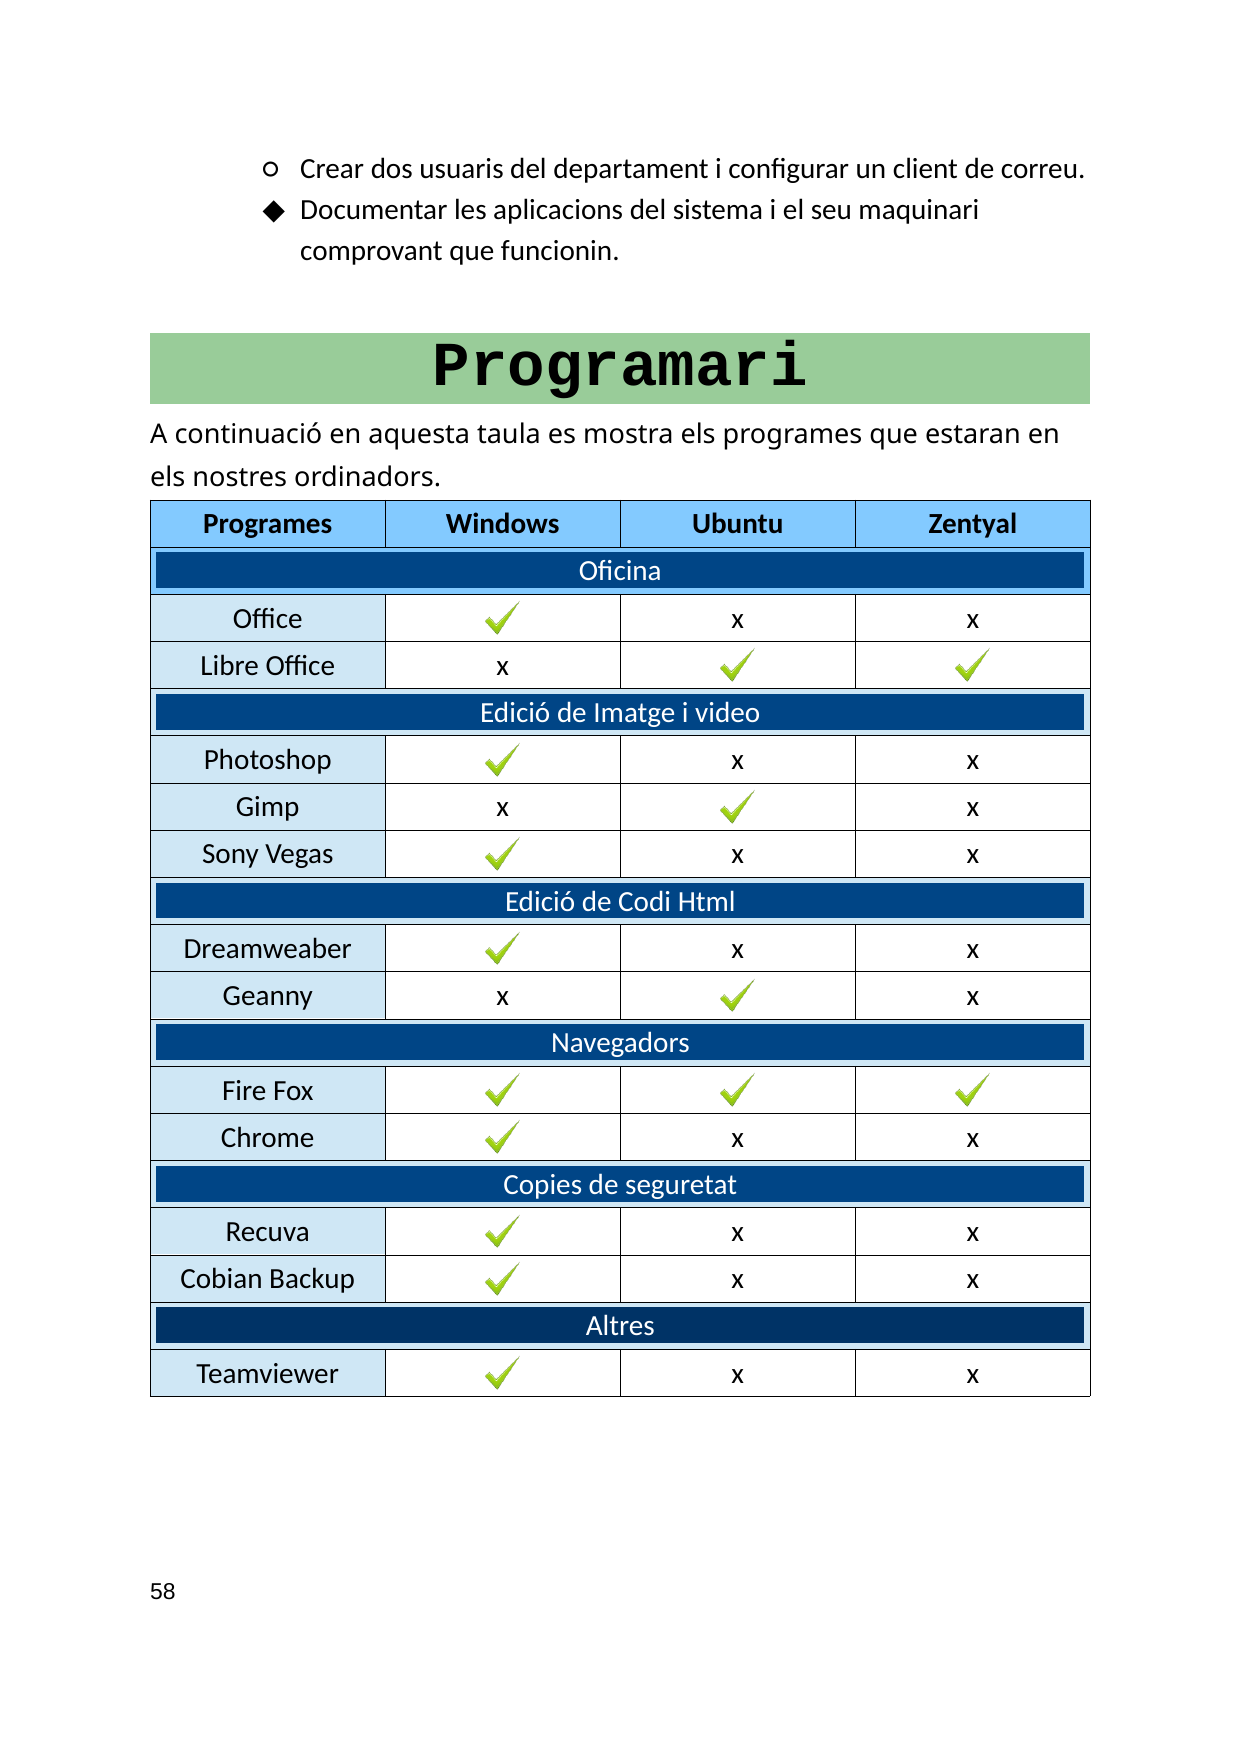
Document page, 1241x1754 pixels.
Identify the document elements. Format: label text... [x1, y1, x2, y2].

table_header Programes [151, 501, 385, 547]
table_cell x [621, 1350, 855, 1396]
table_cell x [386, 784, 620, 830]
table_cell x [621, 1114, 855, 1160]
table_cell x [621, 831, 855, 877]
table_cell x [856, 595, 1090, 641]
table_cell x [621, 1256, 855, 1302]
picture [484, 1118, 521, 1155]
table_cell x [386, 972, 620, 1018]
table_cell [621, 1108, 855, 1113]
picture [954, 646, 991, 683]
table_cell [386, 1108, 620, 1113]
table_cell Edició de Imatge i video [151, 689, 1090, 735]
table_cell x [856, 925, 1090, 971]
table_cell [386, 595, 620, 641]
table_cell Geanny [151, 972, 385, 1018]
picture [484, 930, 521, 966]
picture [484, 741, 521, 778]
table_cell [621, 642, 855, 688]
table_cell x [386, 642, 620, 688]
table_cell Libre Office [151, 642, 385, 688]
table_cell Cobian Backup [151, 1256, 385, 1302]
table_cell Navegadors [151, 1020, 1090, 1066]
table_cell Edició de Codi Html [151, 878, 1090, 924]
table_cell x [621, 595, 855, 641]
table_cell x [856, 1208, 1090, 1254]
table_cell [386, 925, 620, 971]
table_cell [621, 784, 855, 788]
table_cell x [856, 831, 1090, 877]
table_cell [386, 1114, 620, 1160]
table_cell [621, 972, 855, 1018]
table_cell x [621, 736, 855, 783]
picture [719, 1071, 756, 1108]
table_cell x [856, 972, 1090, 1018]
table_cell Photoshop [151, 736, 385, 783]
picture [484, 1354, 521, 1391]
table_cell Fire Fox [151, 1067, 385, 1113]
table_cell Recuva [151, 1208, 385, 1254]
table_cell Altres [151, 1303, 1090, 1349]
table_cell Copies de seguretat [151, 1161, 1090, 1207]
table_cell [386, 736, 620, 783]
table_cell x [621, 1208, 855, 1254]
table_cell x [856, 1350, 1090, 1396]
table_cell [386, 1350, 620, 1396]
picture [954, 1071, 991, 1108]
table_cell Gimp [151, 784, 385, 830]
table_cell x [856, 1114, 1090, 1160]
table_cell x [856, 1256, 1090, 1302]
text A continuació en aquesta taula es mostra els programes que estaran en els nostres ordinadors. [150, 415, 1090, 494]
table_cell Teamviewer [151, 1350, 385, 1396]
picture [484, 1071, 521, 1108]
table_cell x [856, 736, 1090, 783]
table_cell [856, 1067, 1090, 1107]
table_header Ubuntu [621, 501, 855, 547]
picture [719, 977, 756, 1013]
picture [719, 788, 756, 825]
list Crear dos usuaris del departament i configurar un client de correu. [262, 150, 1090, 186]
table_cell [621, 789, 855, 830]
table_cell Chrome [151, 1114, 385, 1160]
table_cell Office [151, 595, 385, 641]
picture [484, 599, 521, 636]
table_cell [386, 1067, 620, 1107]
picture [484, 835, 521, 872]
text Programari [150, 333, 1090, 404]
table_cell Sony Vegas [151, 831, 385, 877]
picture [484, 1260, 521, 1297]
table_cell [621, 1067, 855, 1107]
picture [719, 646, 756, 683]
picture [484, 1213, 521, 1249]
table_cell [386, 1256, 620, 1302]
table_cell x [856, 784, 1090, 830]
table_cell [856, 642, 1090, 688]
table_cell Oficina [151, 548, 1090, 594]
table_cell x [621, 925, 855, 971]
table_cell [386, 1208, 620, 1254]
table_header Windows [386, 501, 620, 547]
table_header Zentyal [856, 501, 1090, 547]
table_cell [386, 831, 620, 877]
table_cell Dreamweaber [151, 925, 385, 971]
list Documentar les aplicacions del sistema i el seu maquinari comprovant que funcionin. [262, 191, 1090, 267]
table_cell [856, 1108, 1090, 1113]
